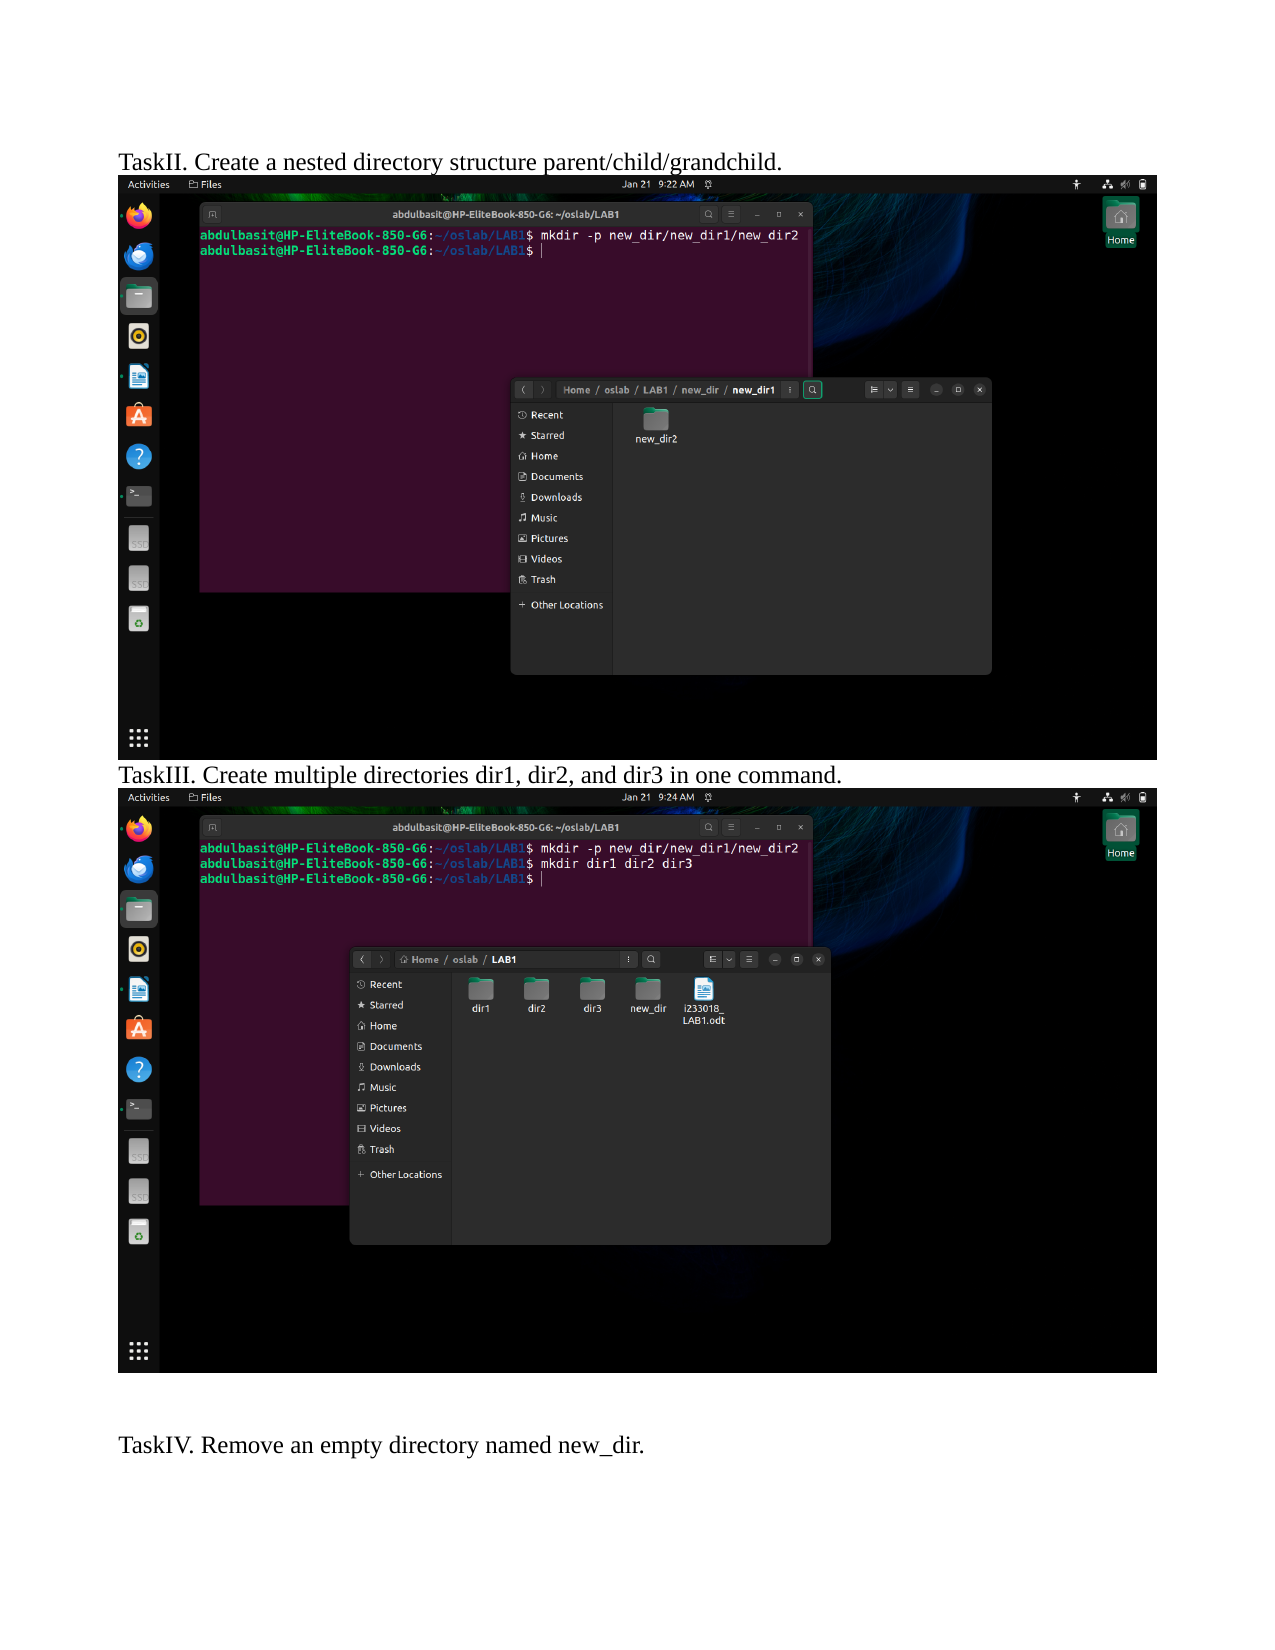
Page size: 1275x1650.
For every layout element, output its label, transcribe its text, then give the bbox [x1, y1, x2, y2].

text TaskIV. Remove an empty directory named new_dir. [118, 1430, 1157, 1459]
picture [118, 788, 1157, 1373]
text TaskIII. Create multiple directories dir1, dir2, and dir3 in one command. [118, 760, 1157, 788]
text TaskII. Create a nested directory structure parent/child/grandchild. [118, 147, 1157, 175]
picture [118, 175, 1157, 760]
